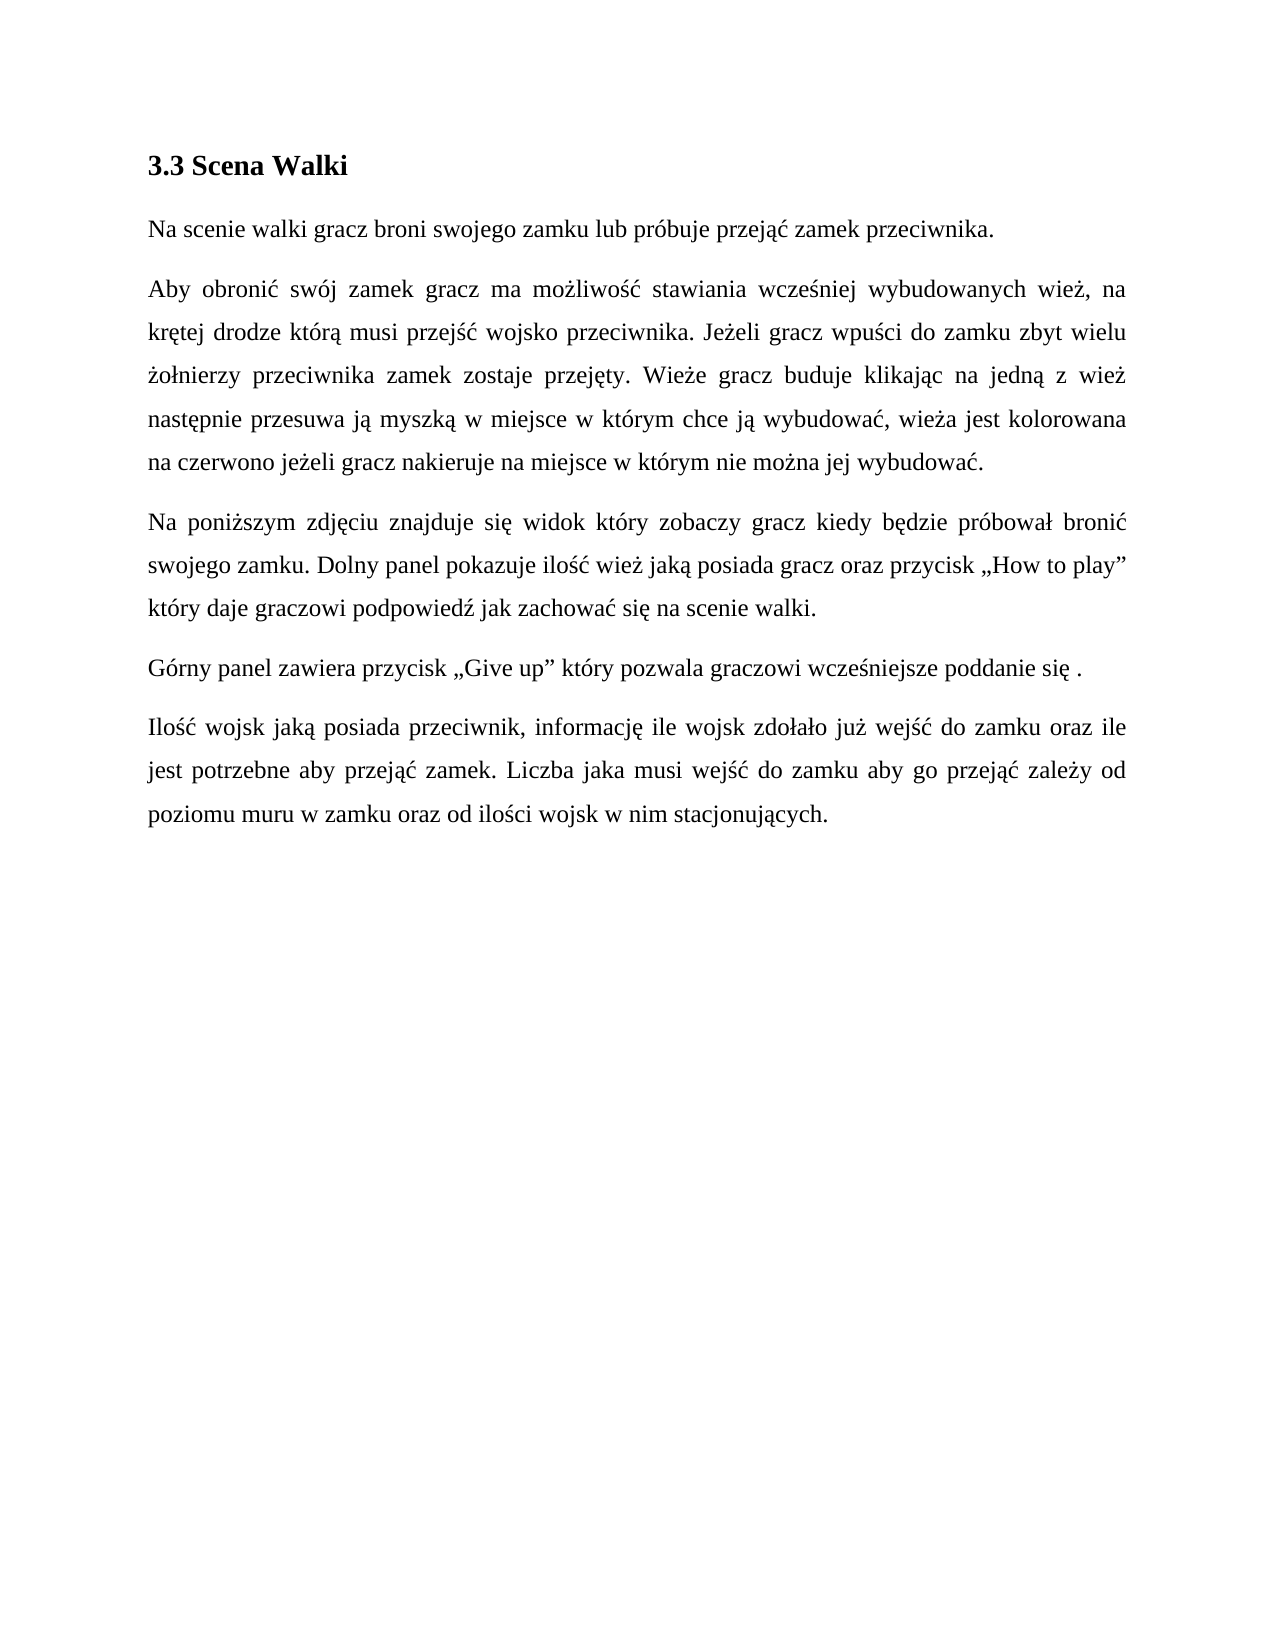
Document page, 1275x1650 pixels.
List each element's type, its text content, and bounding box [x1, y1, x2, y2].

text Na scenie walki gracz broni swojego zamku lub próbuje przejąć zamek przeciwnika. [148, 214, 1127, 243]
text Na poniższym zdjęciu znajduje się widok który zobaczy gracz kiedy będzie próbował bronić swojego zamku. Dolny panel pokazuje ilość wież jaką posiada gracz oraz przycisk „How to play” który daje graczowi podpowiedź jak zachować się na scenie walki. [148, 507, 1127, 622]
text 3.3 Scena Walki [148, 148, 1127, 181]
text Aby obronić swój zamek gracz ma możliwość stawiania wcześniej wybudowanych wież, na krętej drodze którą musi przejść wojsko przeciwnika. Jeżeli gracz wpuści do zamku zbyt wielu żołnierzy przeciwnika zamek zostaje przejęty. Wieże gracz buduje klikając na jedną z wież następnie przesuwa ją myszką w miejsce w którym chce ją wybudować, wieża jest kolorowana na czerwono jeżeli gracz nakieruje na miejsce w którym nie można jej wybudować. [148, 274, 1127, 476]
text Ilość wojsk jaką posiada przeciwnik, informację ile wojsk zdołało już wejść do zamku oraz ile jest potrzebne aby przejąć zamek. Liczba jaka musi wejść do zamku aby go przejąć zależy od poziomu muru w zamku oraz od ilości wojsk w nim stacjonujących. [148, 712, 1127, 827]
text Górny panel zawiera przycisk „Give up” który pozwala graczowi wcześniejsze poddanie się . [148, 653, 1127, 681]
